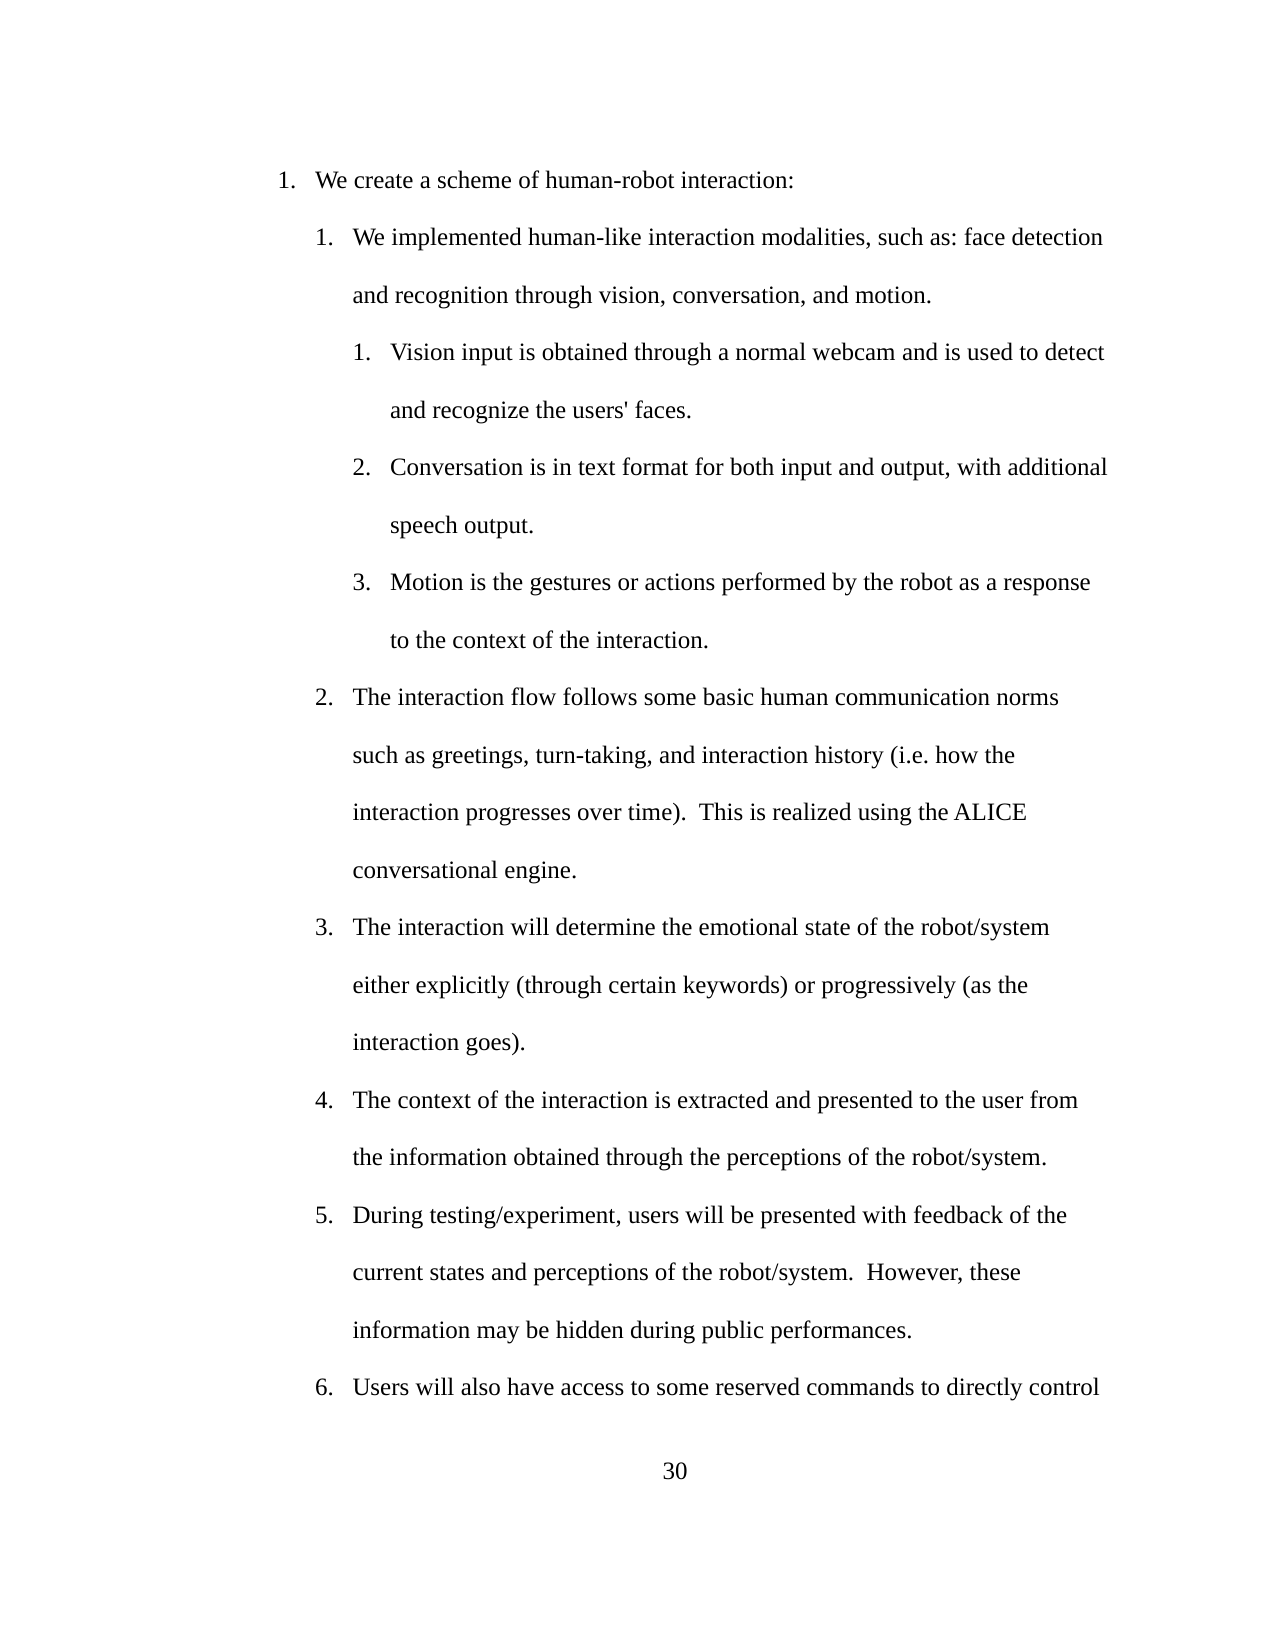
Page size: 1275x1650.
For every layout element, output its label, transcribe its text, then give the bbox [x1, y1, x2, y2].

list Users will also have access to some reserved commands to directly control [315, 1372, 1110, 1401]
list We create a scheme of human-robot interaction: [277, 165, 1110, 193]
list The interaction will determine the emotional state of the robot/system either explicitly (through certain keywords) or progressively (as the interaction goes). [315, 912, 1110, 1056]
list Vision input is obtained through a normal webcam and is used to detect and recognize the users' faces. [352, 337, 1110, 423]
list The context of the interaction is extracted and presented to the user from the information obtained through the perceptions of the robot/system. [315, 1085, 1110, 1171]
list Motion is the gestures or actions performed by the robot as a response to the context of the interaction. [352, 567, 1110, 653]
list During testing/experiment, users will be presented with feedback of the current states and perceptions of the robot/system. However, these information may be hidden during public performances. [315, 1200, 1110, 1343]
list Conversation is in text format for both input and output, with additional speech output. [352, 452, 1110, 538]
list We implemented human-like interaction modalities, such as: face detection and recognition through vision, conversation, and motion. [315, 222, 1110, 308]
list The interaction flow follows some basic human communication norms such as greetings, turn-taking, and interaction history (i.e. how the interaction progresses over time). This is realized using the ALICE conversational engine. [315, 682, 1110, 883]
